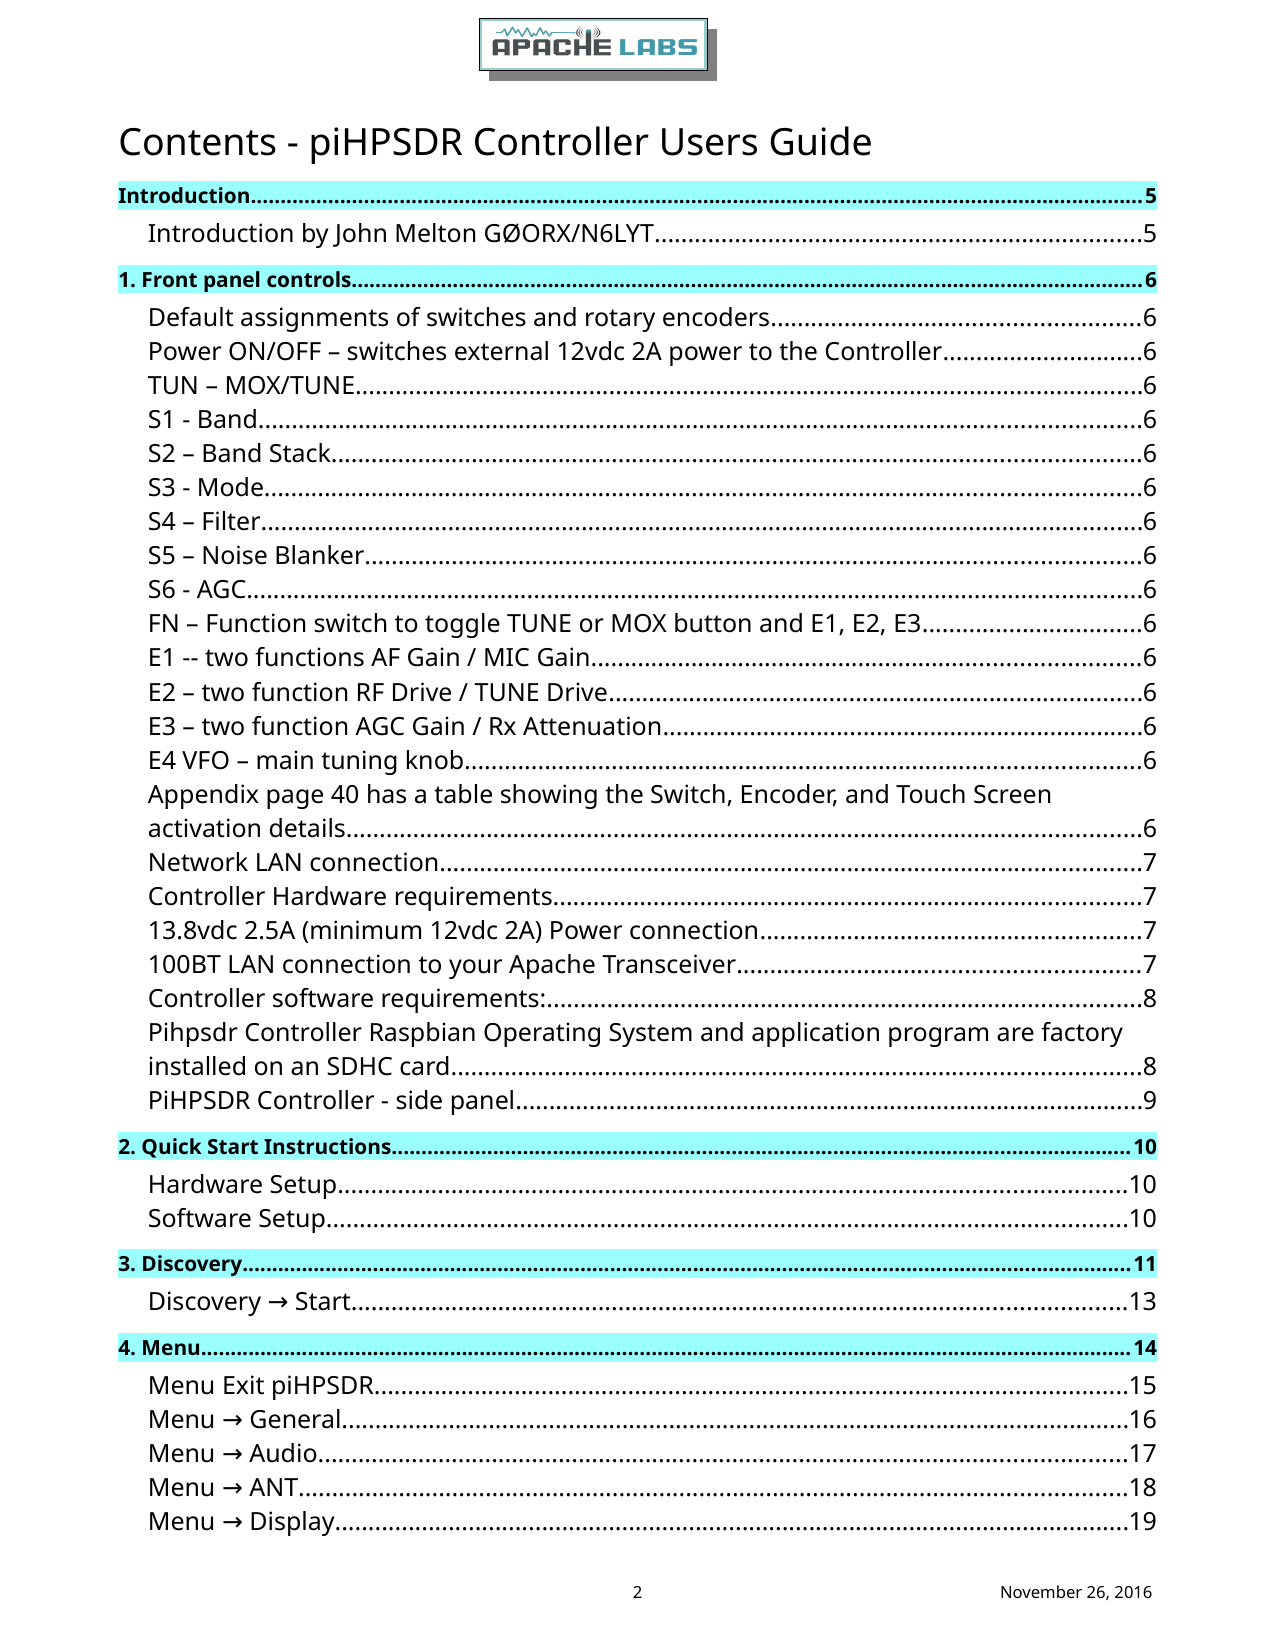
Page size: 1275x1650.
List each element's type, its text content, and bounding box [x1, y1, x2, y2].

text E2 – two function RF Drive / TUNE Drive 6 [148, 674, 1157, 708]
text Power ON/OFF – switches external 12vdc 2A power to the Controller 6 [148, 333, 1157, 368]
text S3 - Mode 6 [148, 470, 1157, 504]
text Discovery → Start 13 [148, 1284, 1157, 1318]
text FN – Function switch to toggle TUNE or MOX button and E1, E2, E3 6 [148, 606, 1157, 640]
text Menu Exit piHPSDR 15 [148, 1368, 1157, 1402]
text Controller Hardware requirements 7 [148, 878, 1157, 913]
text Introduction by John Melton GØORX/N6LYT 5 [148, 216, 1157, 250]
picture [482, 21, 704, 68]
text TUN – MOX/TUNE 6 [148, 368, 1157, 402]
text 13.8vdc 2.5A (minimum 12vdc 2A) Power connection 7 [148, 913, 1157, 947]
text E4 VFO – main tuning knob 6 [148, 742, 1157, 776]
text S2 – Band Stack 6 [148, 436, 1157, 470]
text S1 - Band 6 [148, 402, 1157, 436]
text Hardware Setup 10 [148, 1166, 1157, 1201]
text Software Setup 10 [148, 1201, 1157, 1234]
text Menu → Audio 17 [148, 1436, 1157, 1470]
text Controller software requirements: 8 [148, 981, 1157, 1015]
text S5 – Noise Blanker 6 [148, 538, 1157, 572]
text Pihpsdr Controller Raspbian Operating System and application program are factory installed on an SDHC card. 8 [148, 1015, 1157, 1083]
text E3 – two function AGC Gain / Rx Attenuation 6 [148, 708, 1157, 742]
text Appendix page 40 has a table showing the Switch, Encoder, and Touch Screen activation details. 6 [148, 776, 1157, 844]
text E1 -- two functions AF Gain / MIC Gain 6 [148, 640, 1157, 674]
text 100BT LAN connection to your Apache Transceiver 7 [148, 947, 1157, 981]
text Menu → Display 19 [148, 1504, 1157, 1538]
text Network LAN connection 7 [148, 844, 1157, 878]
text Menu → General 16 [148, 1402, 1157, 1436]
text S4 – Filter 6 [148, 504, 1157, 538]
text S6 - AGC 6 [148, 572, 1157, 606]
text PiHPSDR Controller - side panel 9 [148, 1083, 1157, 1117]
text Menu → ANT 18 [148, 1470, 1157, 1504]
text Default assignments of switches and rotary encoders 6 [148, 299, 1157, 333]
subtitle Contents - piHPSDR Controller Users Guide [118, 115, 1157, 166]
